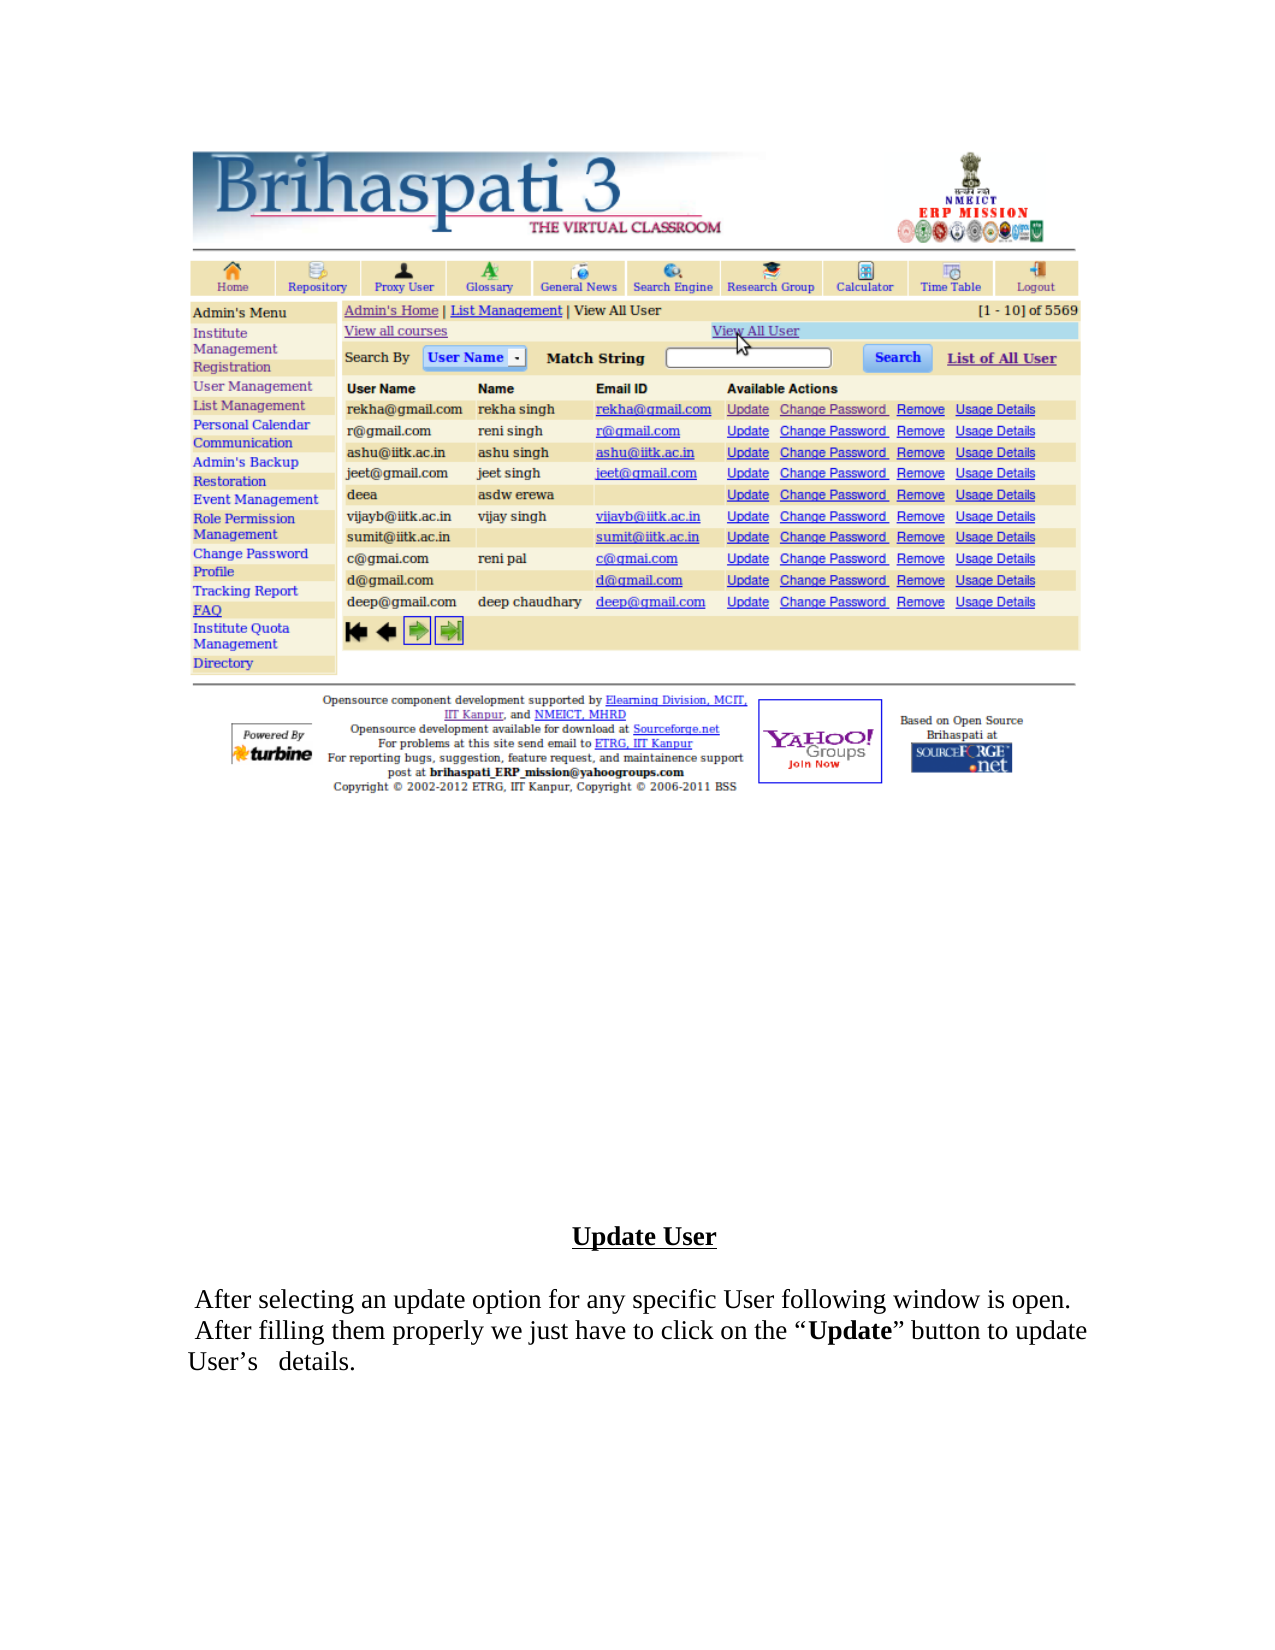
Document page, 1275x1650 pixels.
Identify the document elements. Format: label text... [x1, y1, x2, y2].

text After selecting an update option for any specific User following window is open. [187, 1283, 1087, 1314]
text Update User [187, 1221, 1087, 1252]
text After filling them properly we just have to click on the “Update” button to update User’s details. [187, 1314, 1087, 1376]
picture [187, 150, 1088, 816]
